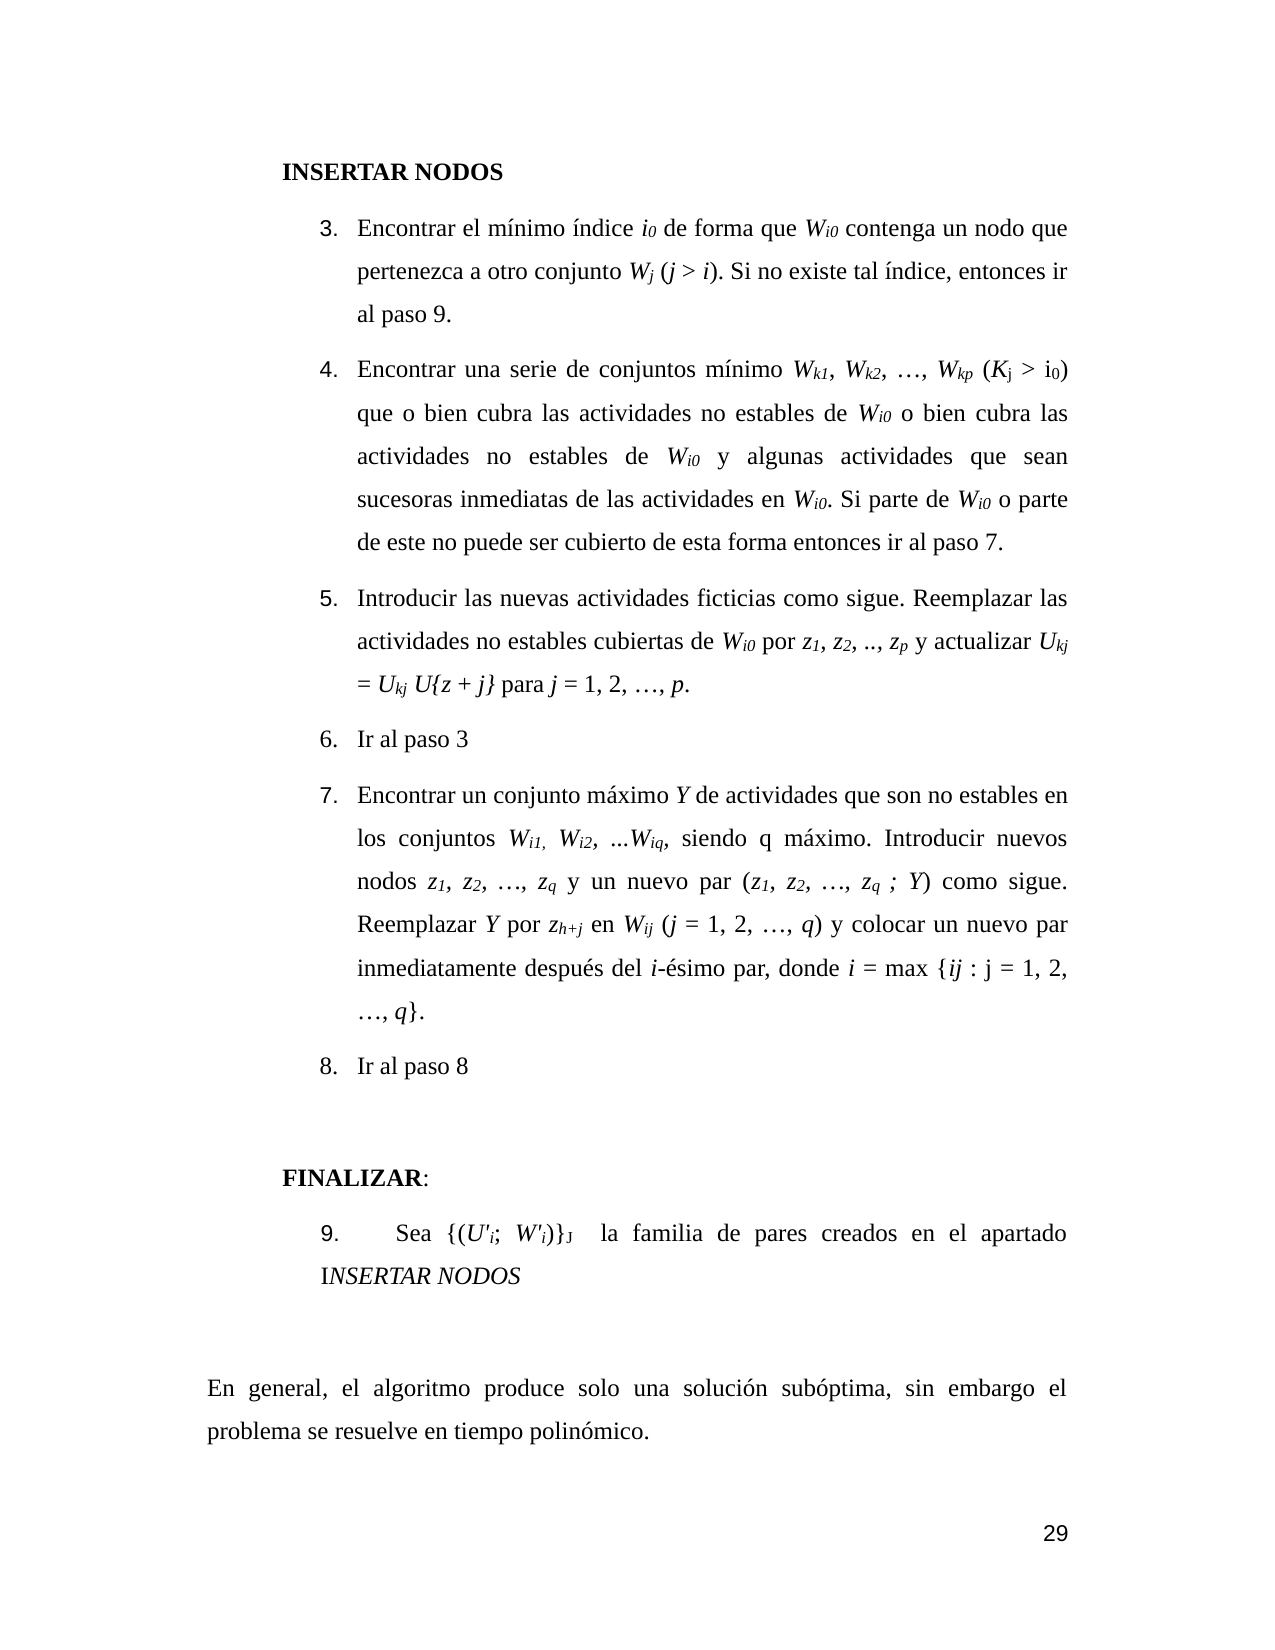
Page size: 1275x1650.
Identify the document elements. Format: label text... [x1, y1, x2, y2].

text INSERTAR NODOS [207, 157, 1068, 186]
list Sea {(U'i; W'i)}J la familia de pares creados en el apartado INSERTAR NODOS [320, 1218, 1068, 1290]
list Encontrar el mínimo índice i0 de forma que Wi0 contenga un nodo que pertenezca a otro conjunto Wj (j > i). Si no existe tal índice, entonces ir al paso 9. [319, 213, 1068, 328]
list Ir al paso 3 [319, 724, 1068, 753]
list Encontrar una serie de conjuntos mínimo Wk1, Wk2, …, Wkp (Kj > i0) que o bien cubra las actividades no estables de Wi0 o bien cubra las actividades no estables de Wi0 y algunas actividades que sean sucesoras inmediatas de las actividades en Wi0. Si parte de Wi0 o parte de este no puede ser cubierto de esta forma entonces ir al paso 7. [319, 354, 1068, 556]
list Encontrar un conjunto máximo Y de actividades que son no estables en los conjuntos Wi1, Wi2, ...Wiq, siendo q máximo. Introducir nuevos nodos z1, z2, …, zq y un nuevo par (z1, z2, …, zq ; Y) como sigue. Reemplazar Y por zh+j en Wij (j = 1, 2, …, q) y colocar un nuevo par inmediatamente después del i-ésimo par, donde i = max {ij : j = 1, 2, …, q}. [319, 780, 1068, 1024]
list Introducir las nuevas actividades ficticias como sigue. Reemplazar las actividades no estables cubiertas de Wi0 por z1, z2, .., zp y actualizar Ukj = Ukj U{z + j} para j = 1, 2, …, p. [319, 583, 1068, 698]
text FINALIZAR: [282, 1163, 1068, 1191]
list Ir al paso 8 [319, 1051, 1068, 1080]
text En general, el algoritmo produce solo una solución subóptima, sin embargo el problema se resuelve en tiempo polinómico. [207, 1373, 1068, 1444]
